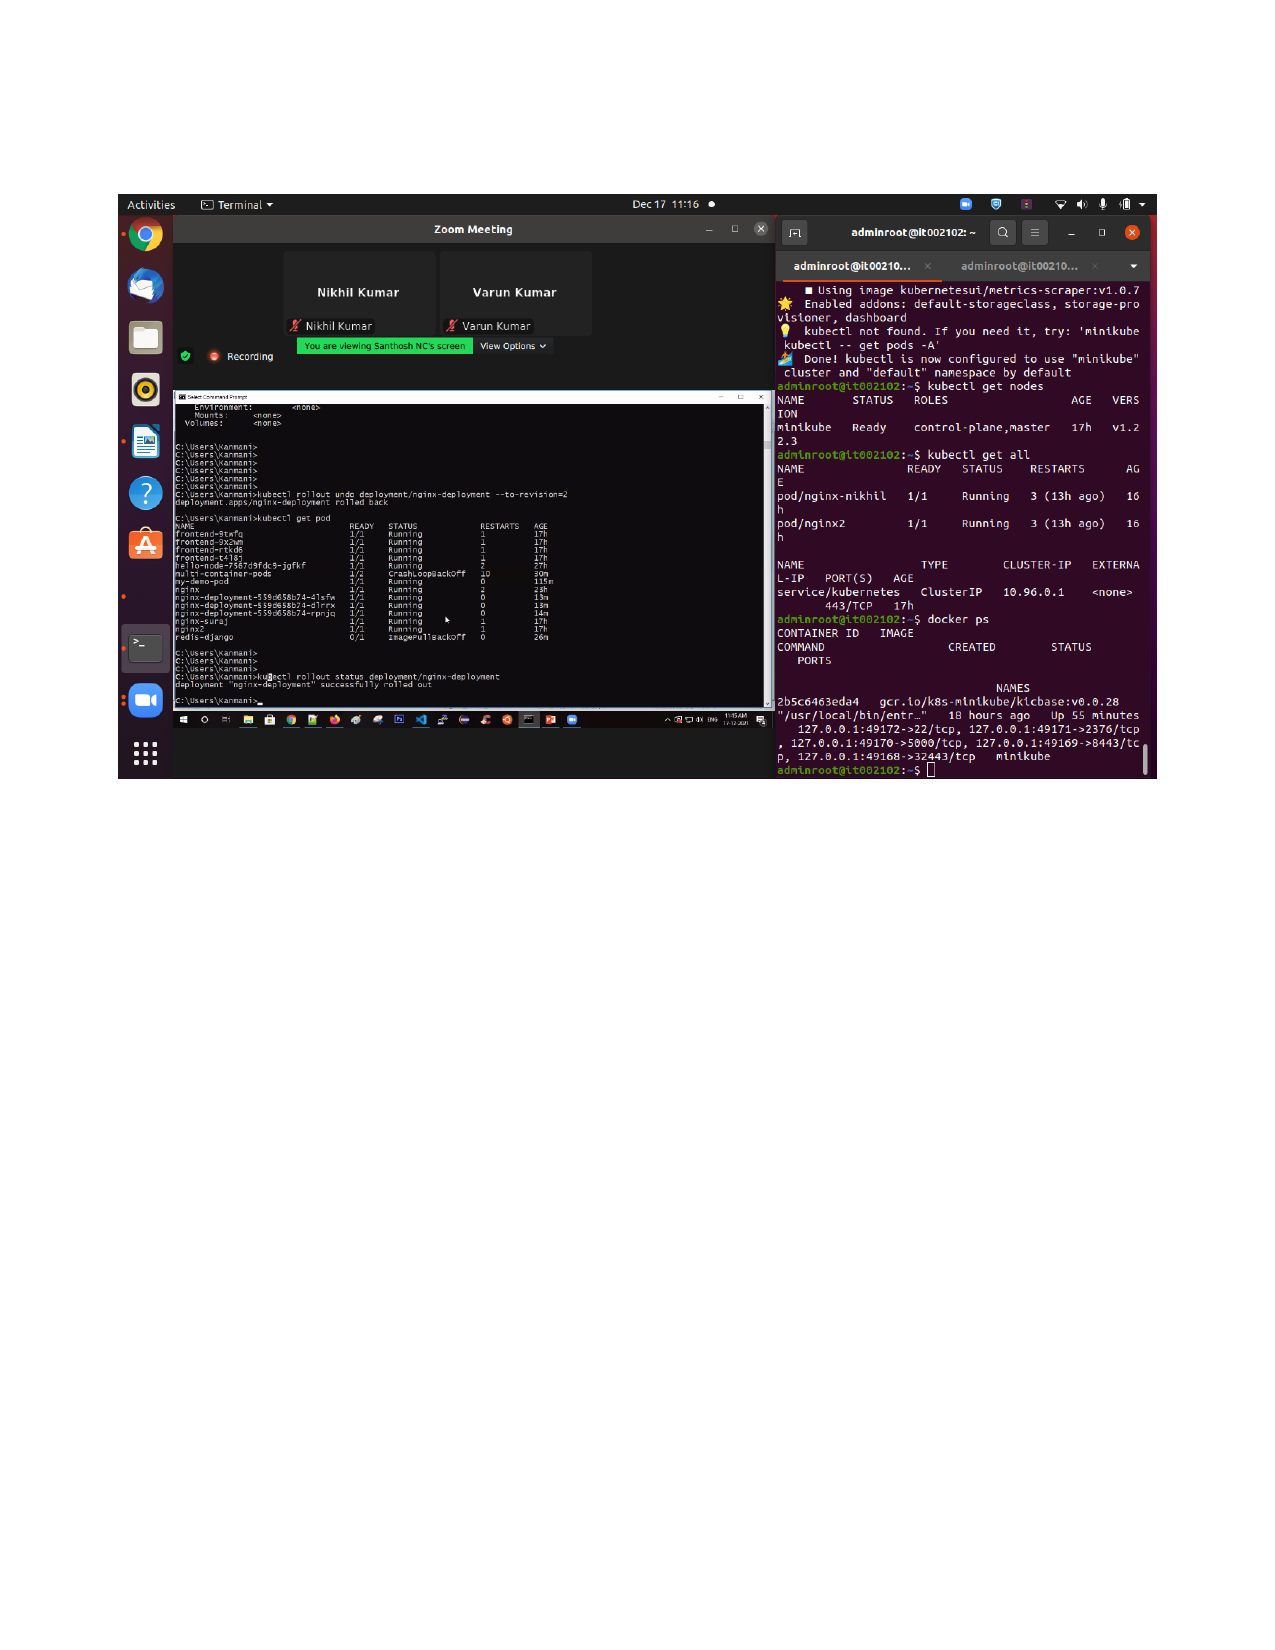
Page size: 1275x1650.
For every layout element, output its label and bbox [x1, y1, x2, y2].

picture [118, 194, 1157, 779]
